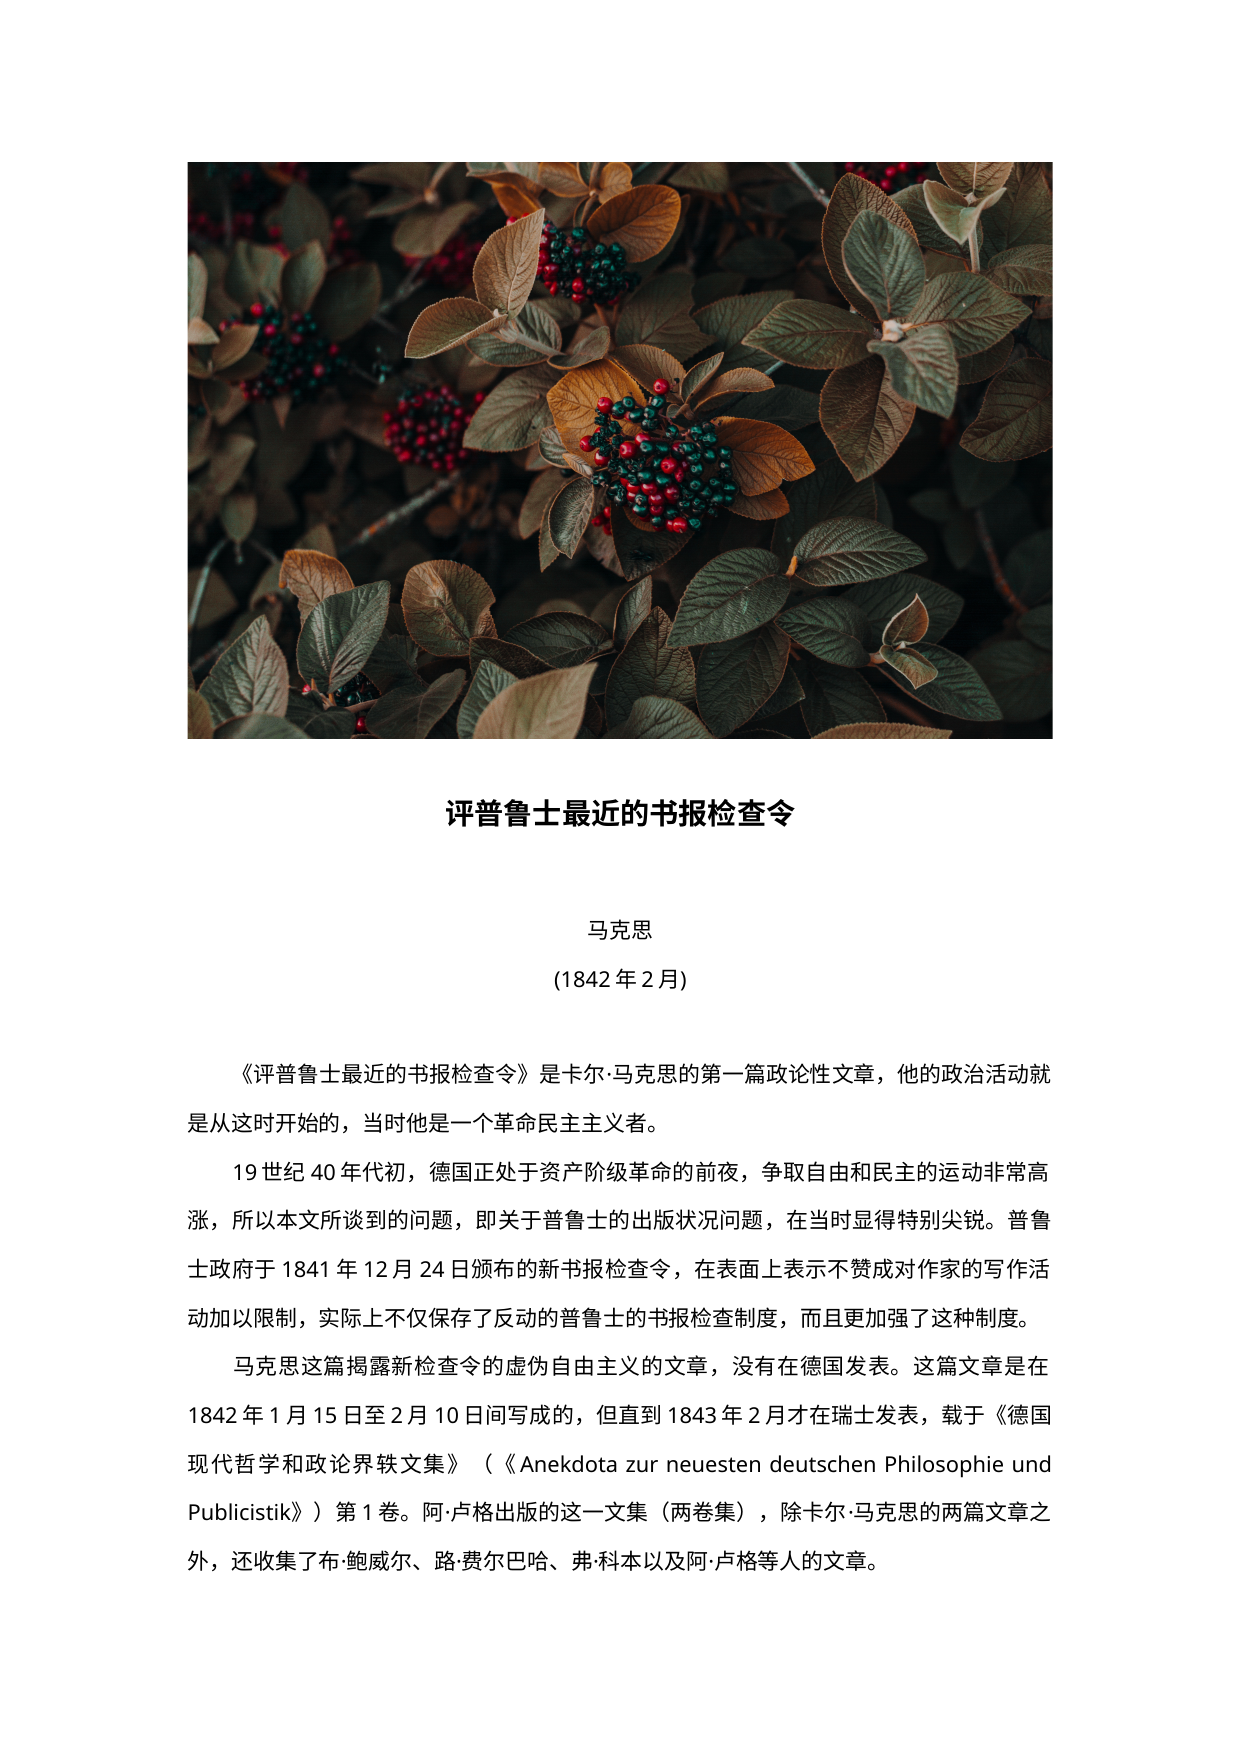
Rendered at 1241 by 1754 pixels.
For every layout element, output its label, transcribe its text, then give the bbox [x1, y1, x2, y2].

text 马克思 [187, 913, 1053, 946]
text 马克思这篇揭露新检查令的虚伪自由主义的文章，没有在德国发表。这篇文章是在1842年1月15日至2月10日间写成的，但直到1843年2月才在瑞士发表，载于《德国现代哲学和政论界轶文集》（《Anekdota zur neuesten deutschen Philosophie und Publicistik》）第1卷。阿·卢格出版的这一文集（两卷集），除卡尔·马克思的两篇文章之外，还收集了布·鲍威尔、路·费尔巴哈、弗·科本以及阿·卢格等人的文章。 [187, 1349, 1053, 1576]
text 《评普鲁士最近的书报检查令》是卡尔·马克思的第一篇政论性文章，他的政治活动就是从这时开始的，当时他是一个革命民主主义者。 [187, 1057, 1053, 1138]
text 评普鲁士最近的书报检查令 [187, 739, 1053, 844]
picture [187, 162, 1053, 739]
text 19世纪40年代初，德国正处于资产阶级革命的前夜，争取自由和民主的运动非常高涨，所以本文所谈到的问题，即关于普鲁士的出版状况问题，在当时显得特别尖锐。普鲁士政府于1841年12月24日颁布的新书报检查令，在表面上表示不赞成对作家的写作活动加以限制，实际上不仅保存了反动的普鲁士的书报检查制度，而且更加强了这种制度。 [187, 1154, 1053, 1333]
text (1842年2月) [187, 961, 1053, 994]
